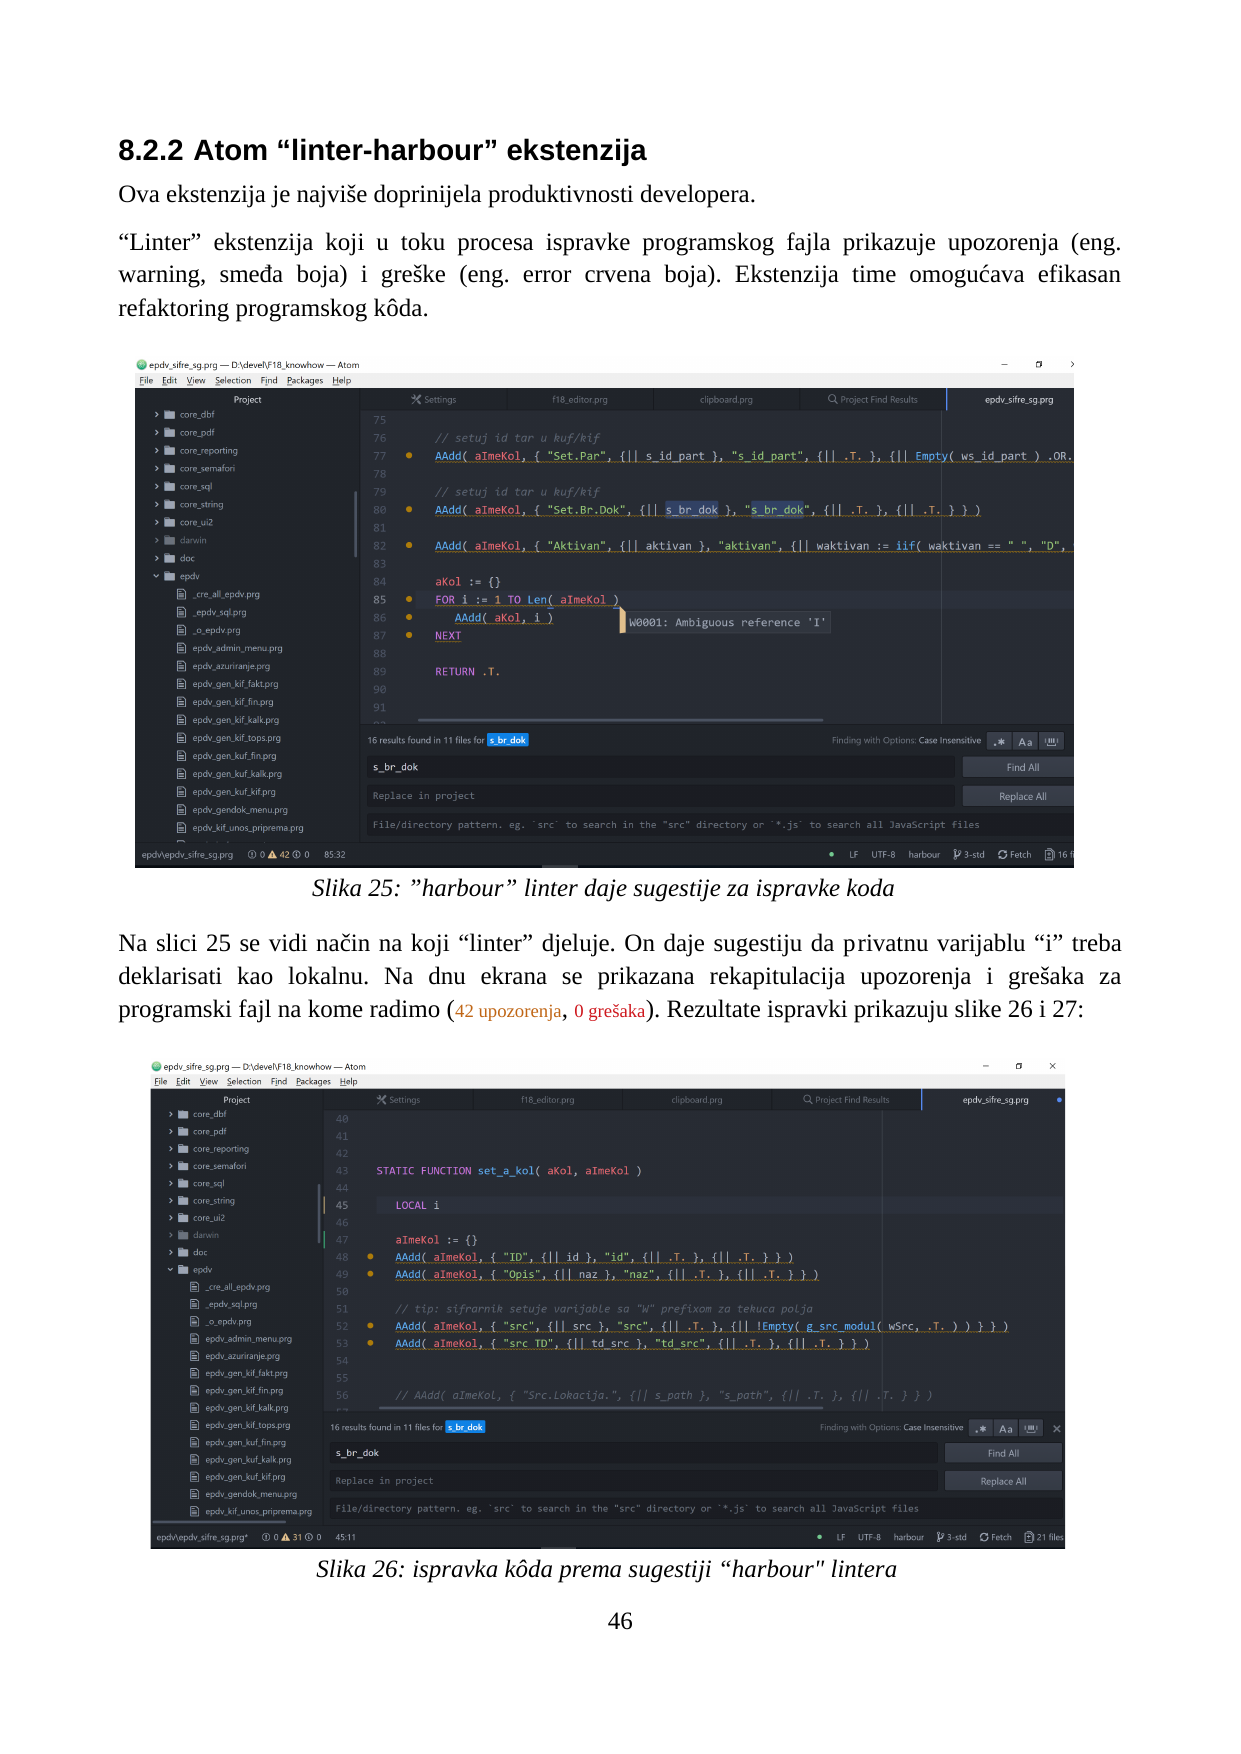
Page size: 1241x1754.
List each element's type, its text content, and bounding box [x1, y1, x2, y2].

text Slika 26: ispravka kôda prema sugestiji “harbour" lintera [151, 1549, 1065, 1582]
text “Linter” ekstenzija koji u toku procesa ispravke programskog fajla prikazuje upozorenja (eng. warning, smeđa boja) i greške (eng. error crvena boja). Ekstenzija time omogućava efikasan refaktoring programskog kôda. [118, 227, 1122, 321]
picture [135, 356, 1074, 868]
picture [150, 1058, 1066, 1549]
text Slika 25: ”harbour” linter daje sugestije za ispravke koda [135, 868, 1074, 902]
subtitle Atom “linter-harbour” ekstenzija [118, 133, 1122, 166]
text Ova ekstenzija je najviše doprinijela produktivnosti developera. [118, 179, 1122, 208]
text Na slici 25 se vidi način na koji “linter” djeluje. On daje sugestiju da privatnu varijablu “i” treba deklarisati kao lokalnu. Na dnu ekrana se prikazana rekapitulacija upozorenja i grešaka za programski fajl na kome radimo (42 upozorenja, 0 grešaka). Rezultate ispravki prikazuju slike 26 i 27: [118, 928, 1122, 1023]
